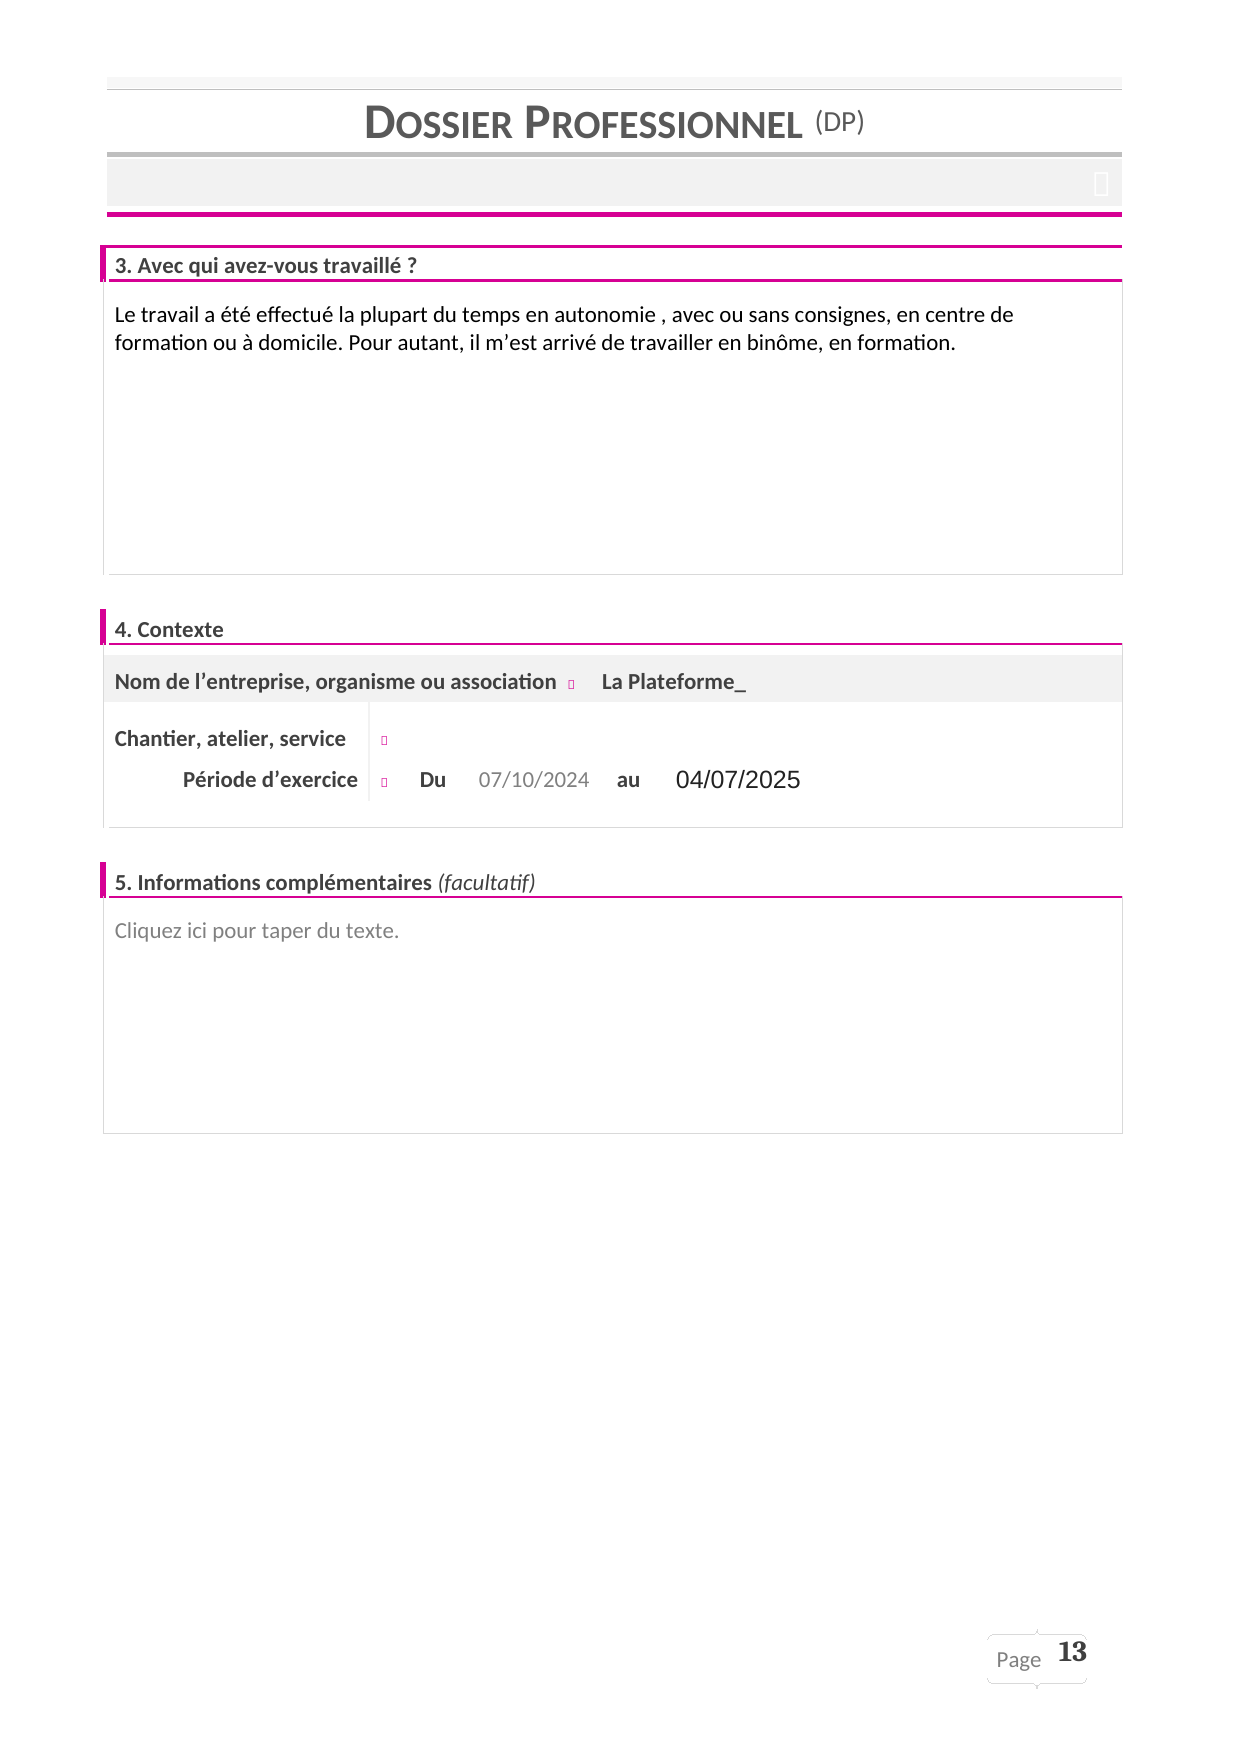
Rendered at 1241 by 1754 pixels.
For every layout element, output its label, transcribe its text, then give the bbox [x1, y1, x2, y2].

table_cell [370, 702, 1122, 718]
table_cell [104, 702, 368, 718]
table_cell Chantier, atelier, service [104, 718, 368, 759]
table_cell Période d’exercice [104, 760, 368, 801]
table_cell Le travail a été effectué la plupart du temps en autonomie , avec ou sans consignes, en centre de formation ou à domicile. Pour autant, il m’est arrivé de travailler en binôme, en formation. [104, 279, 1122, 574]
table_cell 5. Informations complémentaires (facultatif) [106, 862, 1122, 896]
table_cell Nom de l’entreprise, organisme ou association  [104, 655, 591, 702]
table_cell 3. Avec qui avez-vous travaillé ? [106, 248, 1122, 279]
table_cell [104, 643, 591, 655]
table_cell [408, 718, 1122, 759]
table_cell Du [408, 760, 467, 801]
table_cell [104, 801, 1122, 827]
table_cell 04/07/2025 [664, 760, 1122, 801]
table_cell La Plateforme_ [591, 655, 1122, 702]
table_cell  [370, 760, 408, 801]
table_cell au [605, 760, 664, 801]
table_cell Cliquez ici pour taper du texte. [104, 896, 1122, 1132]
table_cell 07/10/2024 [468, 760, 605, 801]
table_cell 4. Contexte [106, 609, 1122, 643]
table_cell  [370, 718, 408, 759]
table_cell [103, 574, 1122, 609]
table_cell [591, 645, 1122, 655]
table_cell [103, 827, 1122, 862]
